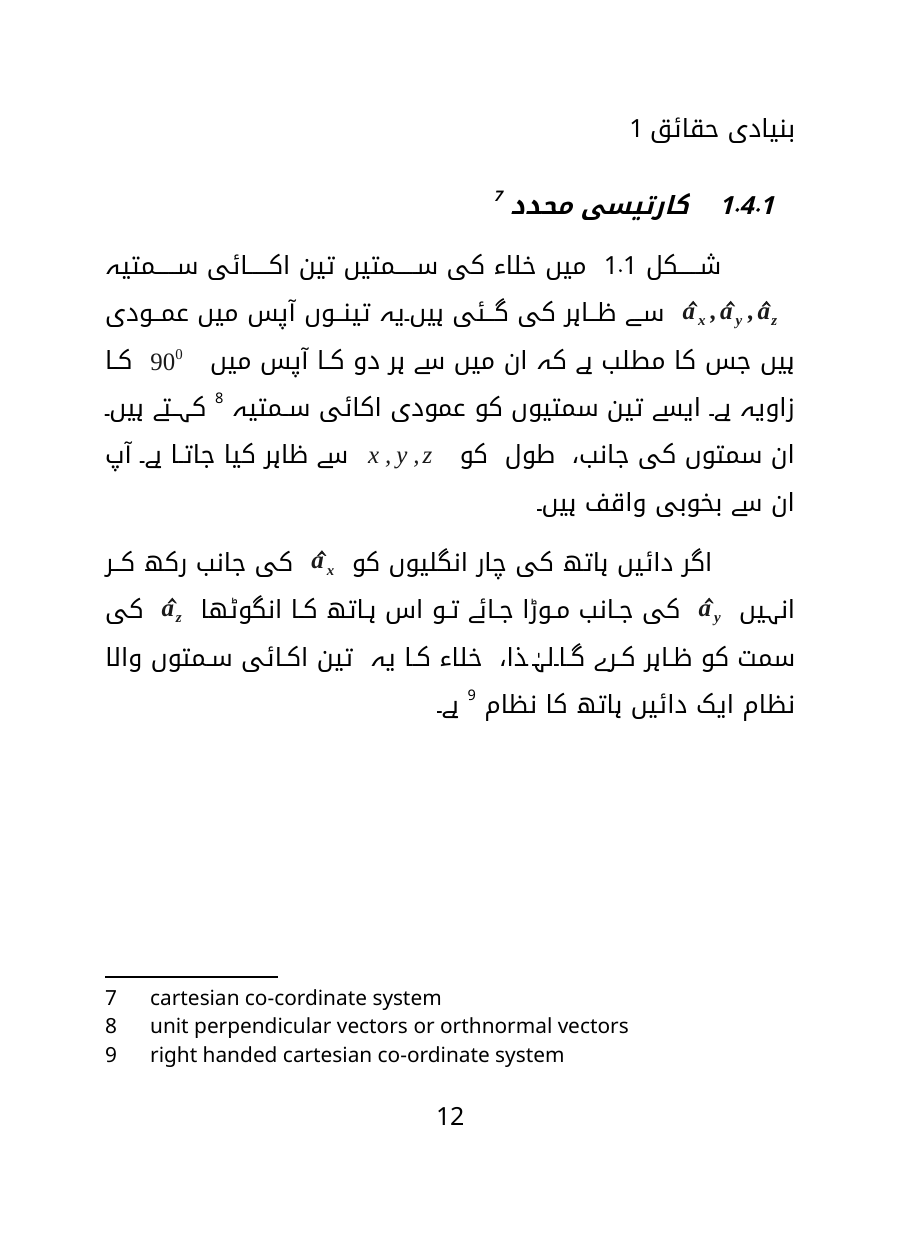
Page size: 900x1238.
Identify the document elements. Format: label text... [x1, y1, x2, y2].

text شکل 1.1 میں خلاء کی سمتیں تین اکائی سمتیہ سے ظاہر کی گئی ہیں۔یہ تینوں آپس میں عمودی ہیں جس کا مطلب ہے کہ ان میں سے ہر دو کا آپس میں کا زاویہ ہے۔ ایسے تین سمتیوں کو عمودی اکائی سمتیہ کہتے ہیں۔ ان سمتوں کی جانب، طول کو سے ظاہر کیا جاتا ہے۔ آپ ان سے بخوبی واقف ہیں۔ [105, 242, 795, 527]
list cartesian co-cordinate system [105, 983, 795, 1012]
subtitle کارتیسی محدد [105, 182, 718, 230]
text unit perpendicular vectors or orthnormal vectors [105, 1012, 795, 1040]
text اگر دائیں ہاتھ کی چار انگلیوں کوکی جانب رکھ کر انہیںکی جانب موڑا جائے تو اس ہاتھ کا انگوٹھاکی سمت کو ظاہر کرے گا۔لہٰذا، خلاء کا یہ تین اکائی سمتوں والا نظام ایک دائیں ہاتھ کا نظام ہے۔ [105, 539, 795, 729]
text right handed cartesian co-ordinate system [105, 1040, 795, 1068]
